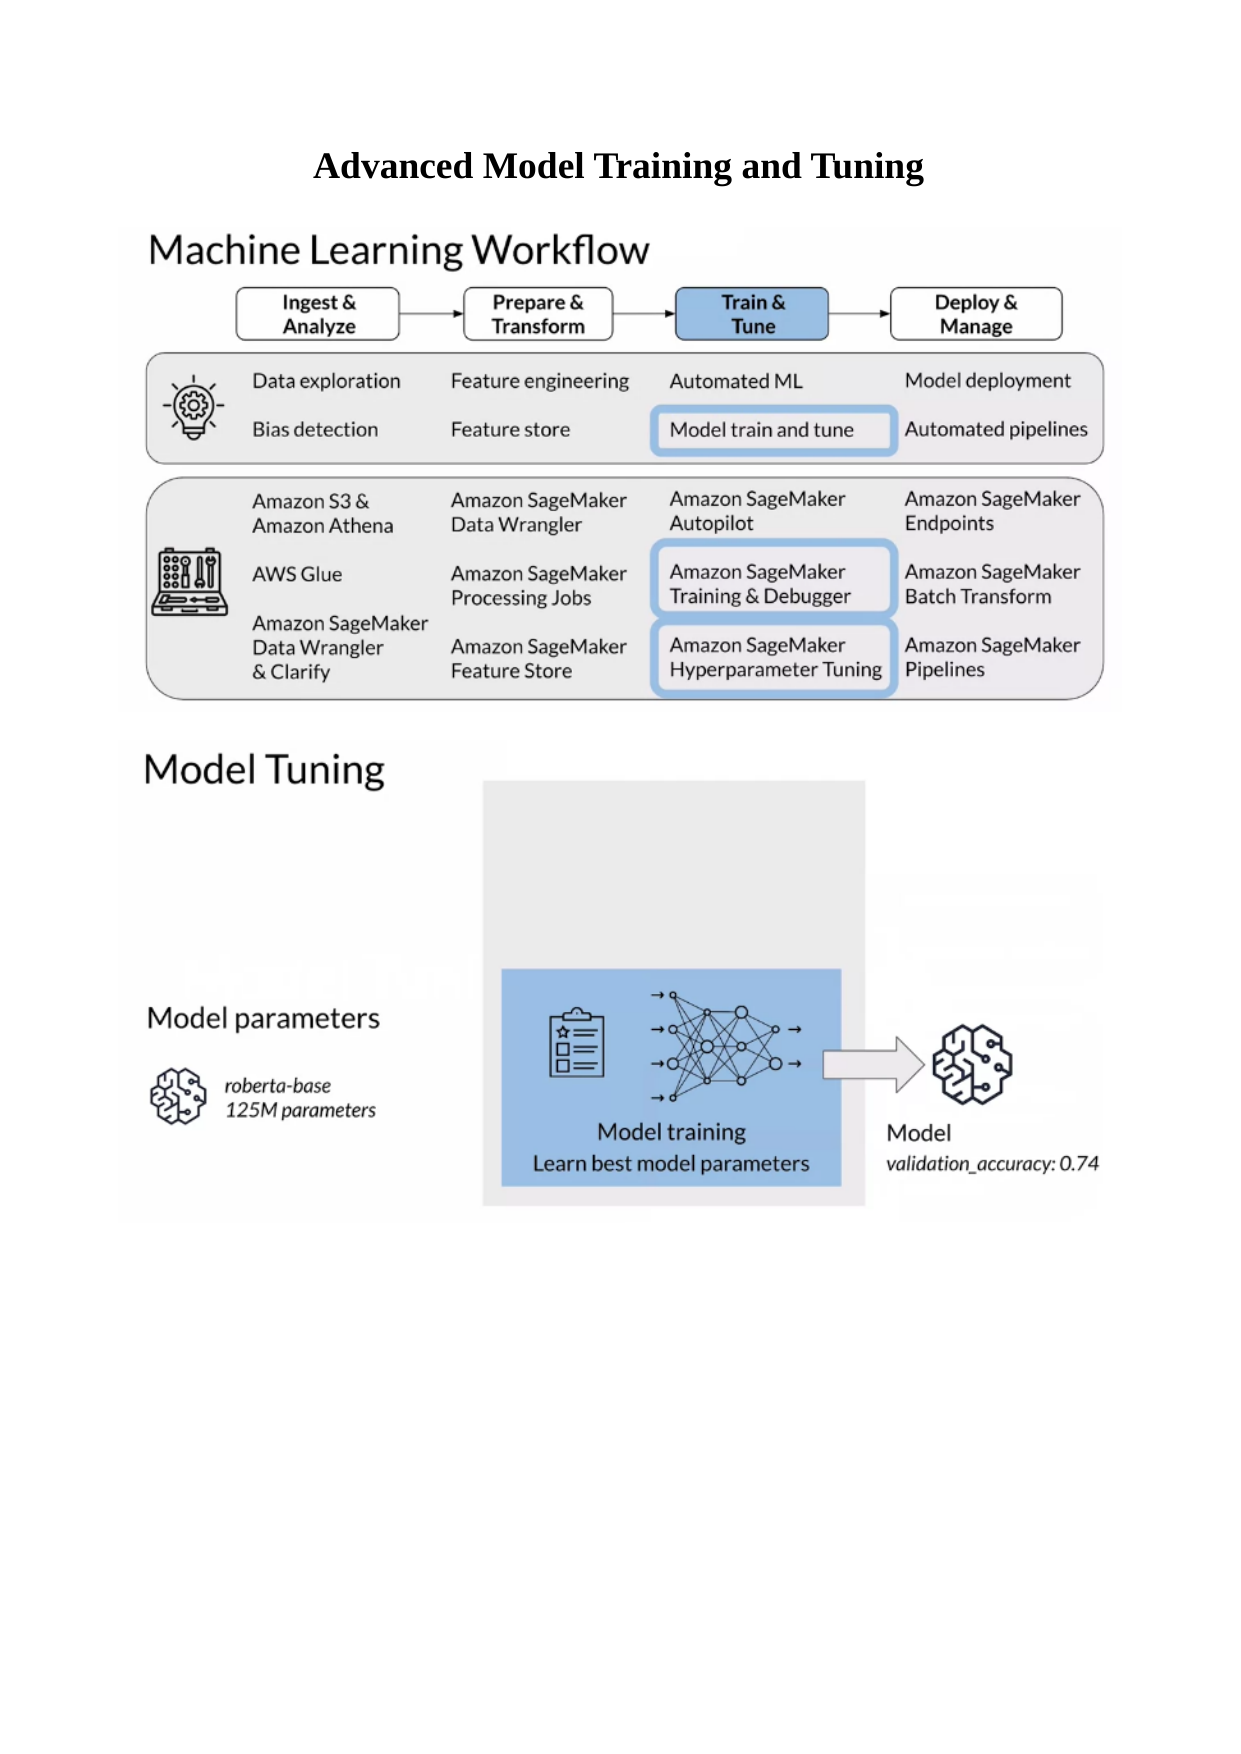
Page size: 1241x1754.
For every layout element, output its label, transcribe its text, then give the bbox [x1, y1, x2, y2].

picture [118, 227, 1123, 712]
picture [118, 740, 1123, 1223]
subtitle Advanced Model Training and Tuning [118, 143, 1122, 186]
